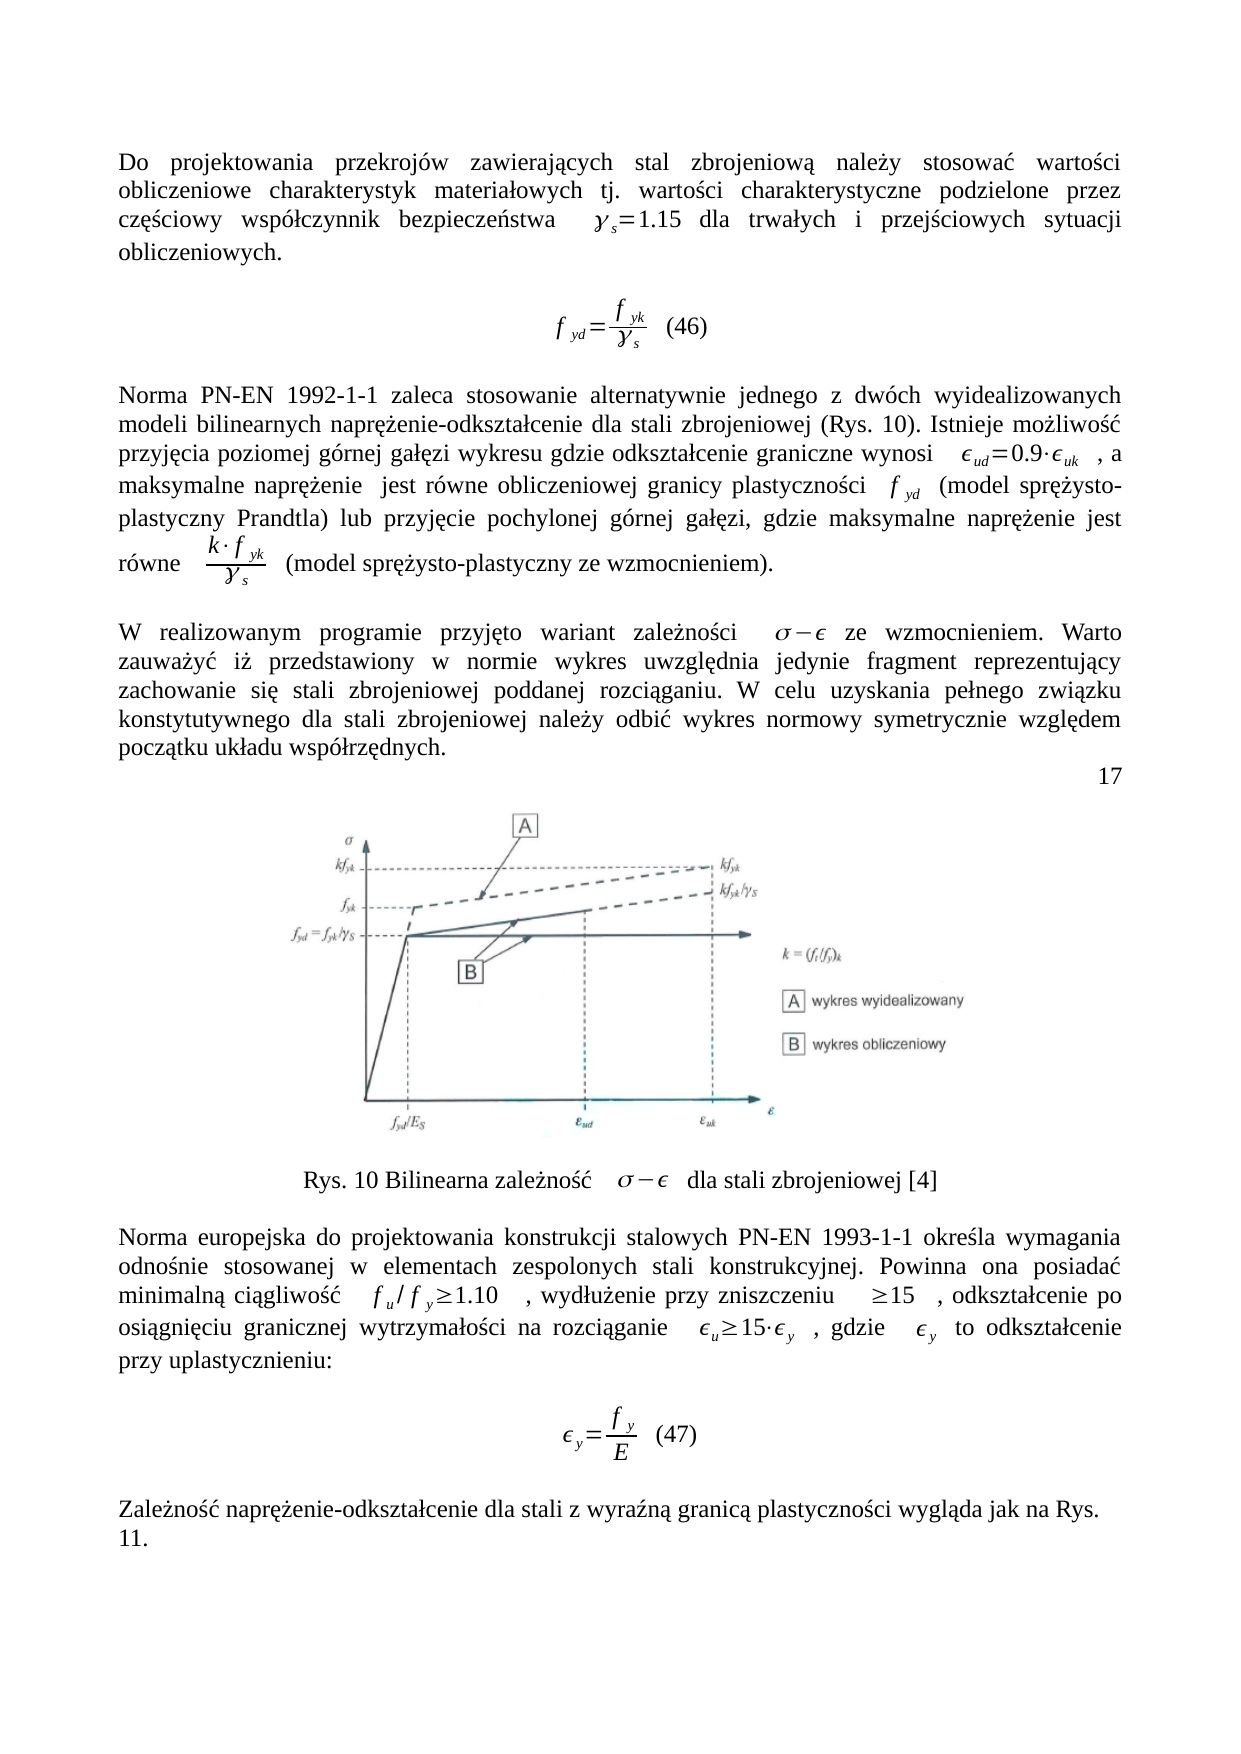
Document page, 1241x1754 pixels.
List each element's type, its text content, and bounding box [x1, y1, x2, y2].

text (47) [118, 1402, 1122, 1465]
text Norma PN-EN 1992-1-1 zaleca stosowanie alternatywnie jednego z dwóch wyidealizowanych modeli bilinearnych naprężenie-odkształcenie dla stali zbrojeniowej (Rys. 10). Istnieje możliwość przyjęcia poziomej górnej gałęzi wykresu gdzie odkształcenie graniczne wynosi , a maksymalne naprężenie jest równe obliczeniowej granicy plastyczności(model sprężysto-plastyczny Prandtla) lub przyjęcie pochylonej górnej gałęzi, gdzie maksymalne naprężenie jest równe (model sprężysto-plastyczny ze wzmocnieniem). [118, 380, 1122, 589]
text (46) [118, 294, 1122, 351]
picture [273, 803, 984, 1137]
text 17 [118, 761, 1122, 790]
text W realizowanym programie przyjęto wariant zależności ze wzmocnieniem. Warto zauważyć iż przedstawiony w normie wykres uwzględnia jedynie fragment reprezentujący zachowanie się stali zbrojeniowej poddanej rozciąganiu. W celu uzyskania pełnego związku konstytutywnego dla stali zbrojeniowej należy odbić wykres normowy symetrycznie względem początku układu współrzędnych. [118, 617, 1122, 761]
text Do projektowania przekrojów zawierających stal zbrojeniową należy stosować wartości obliczeniowe charakterystyk materiałowych tj. wartości charakterystyczne podzielone przez częściowy współczynnik bezpieczeństwa dla trwałych i przejściowych sytuacji obliczeniowych. [118, 147, 1122, 266]
text Norma europejska do projektowania konstrukcji stalowych PN-EN 1993-1-1 określa wymagania odnośnie stosowanej w elementach zespolonych stali konstrukcyjnej. Powinna ona posiadać minimalną ciągliwość , wydłużenie przy zniszczeniu , odkształcenie po osiągnięciu granicznej wytrzymałości na rozciąganie , gdzie to odkształcenie przy uplastycznieniu: [118, 1222, 1122, 1374]
text Rys. 10 Bilinearna zależność dla stali zbrojeniowej [4] [118, 1165, 1122, 1194]
text Zależność naprężenie-odkształcenie dla stali z wyraźną granicą plastyczności wygląda jak na Rys. 11. [118, 1494, 1122, 1551]
